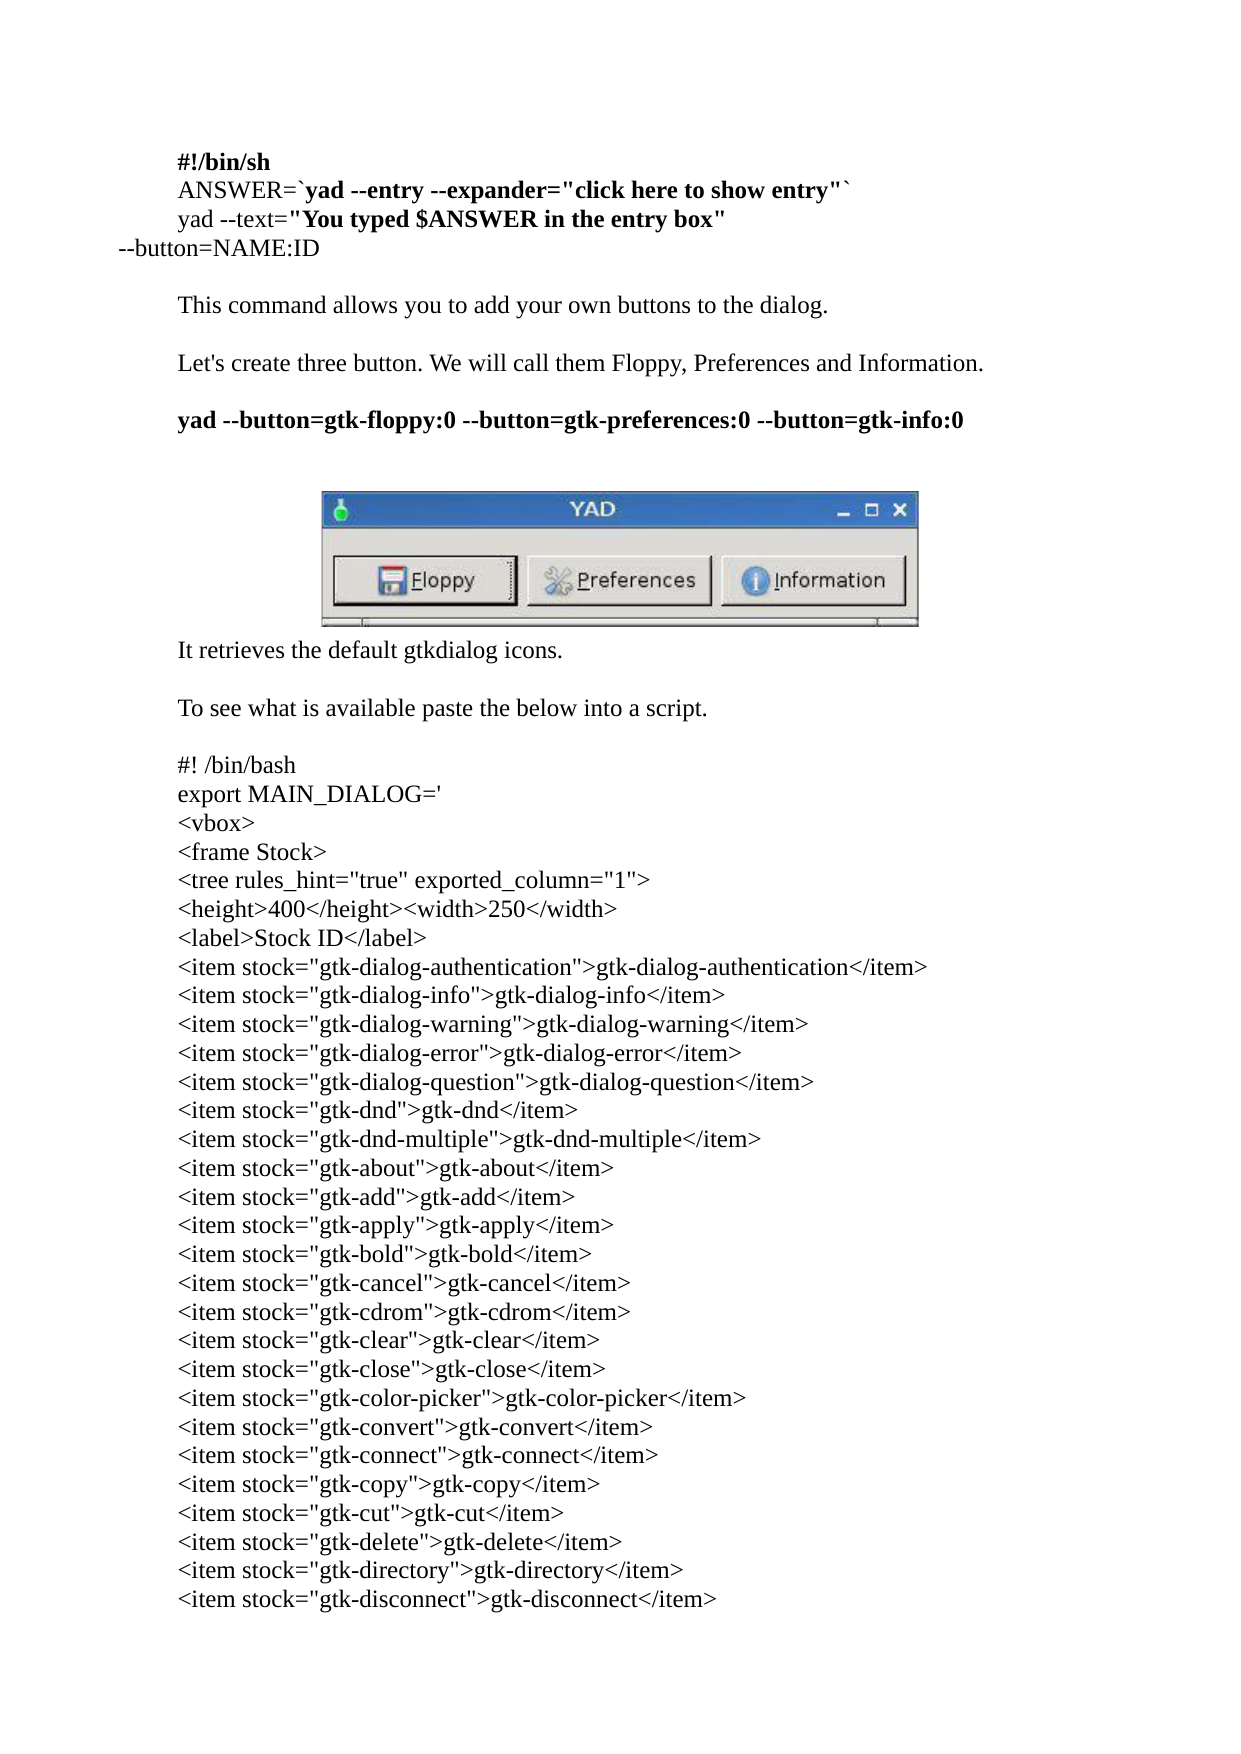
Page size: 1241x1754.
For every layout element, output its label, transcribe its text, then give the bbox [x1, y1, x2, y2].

list It retrieves the default gtkdialog icons. To see what is available paste the below into a script. #! /bin/bash export MAIN_DIALOG=' <vbox> <frame Stock> <tree rules_hint="true" exported_column="1"> <height>400</height><width>250</width> <label>Stock ID</label> <item stock="gtk-dialog-authentication">gtk-dialog-authentication</item> <item stock="gtk-dialog-info">gtk-dialog-info</item> <item stock="gtk-dialog-warning">gtk-dialog-warning</item> <item stock="gtk-dialog-error">gtk-dialog-error</item> <item stock="gtk-dialog-question">gtk-dialog-question</item> <item stock="gtk-dnd">gtk-dnd</item> <item stock="gtk-dnd-multiple">gtk-dnd-multiple</item> <item stock="gtk-about">gtk-about</item> <item stock="gtk-add">gtk-add</item> <item stock="gtk-apply">gtk-apply</item> <item stock="gtk-bold">gtk-bold</item> <item stock="gtk-cancel">gtk-cancel</item> <item stock="gtk-cdrom">gtk-cdrom</item> <item stock="gtk-clear">gtk-clear</item> <item stock="gtk-close">gtk-close</item> <item stock="gtk-color-picker">gtk-color-picker</item> <item stock="gtk-convert">gtk-convert</item> <item stock="gtk-connect">gtk-connect</item> <item stock="gtk-copy">gtk-copy</item> <item stock="gtk-cut">gtk-cut</item> <item stock="gtk-delete">gtk-delete</item> <item stock="gtk-directory">gtk-directory</item> <item stock="gtk-disconnect">gtk-disconnect</item> [177, 636, 1122, 1613]
subtitle --button=NAME:ID [118, 233, 1122, 262]
picture [321, 491, 919, 627]
list This command allows you to add your own buttons to the dialog. Let's create three button. We will call them Floppy, Preferences and Information. yad --button=gtk-floppy:0 --button=gtk-preferences:0 --button=gtk-info:0 [177, 262, 1122, 492]
list #!/bin/sh ANSWER=`yad --entry --expander="click here to show entry"` yad --text="You typed $ANSWER in the entry box" [177, 118, 1122, 233]
